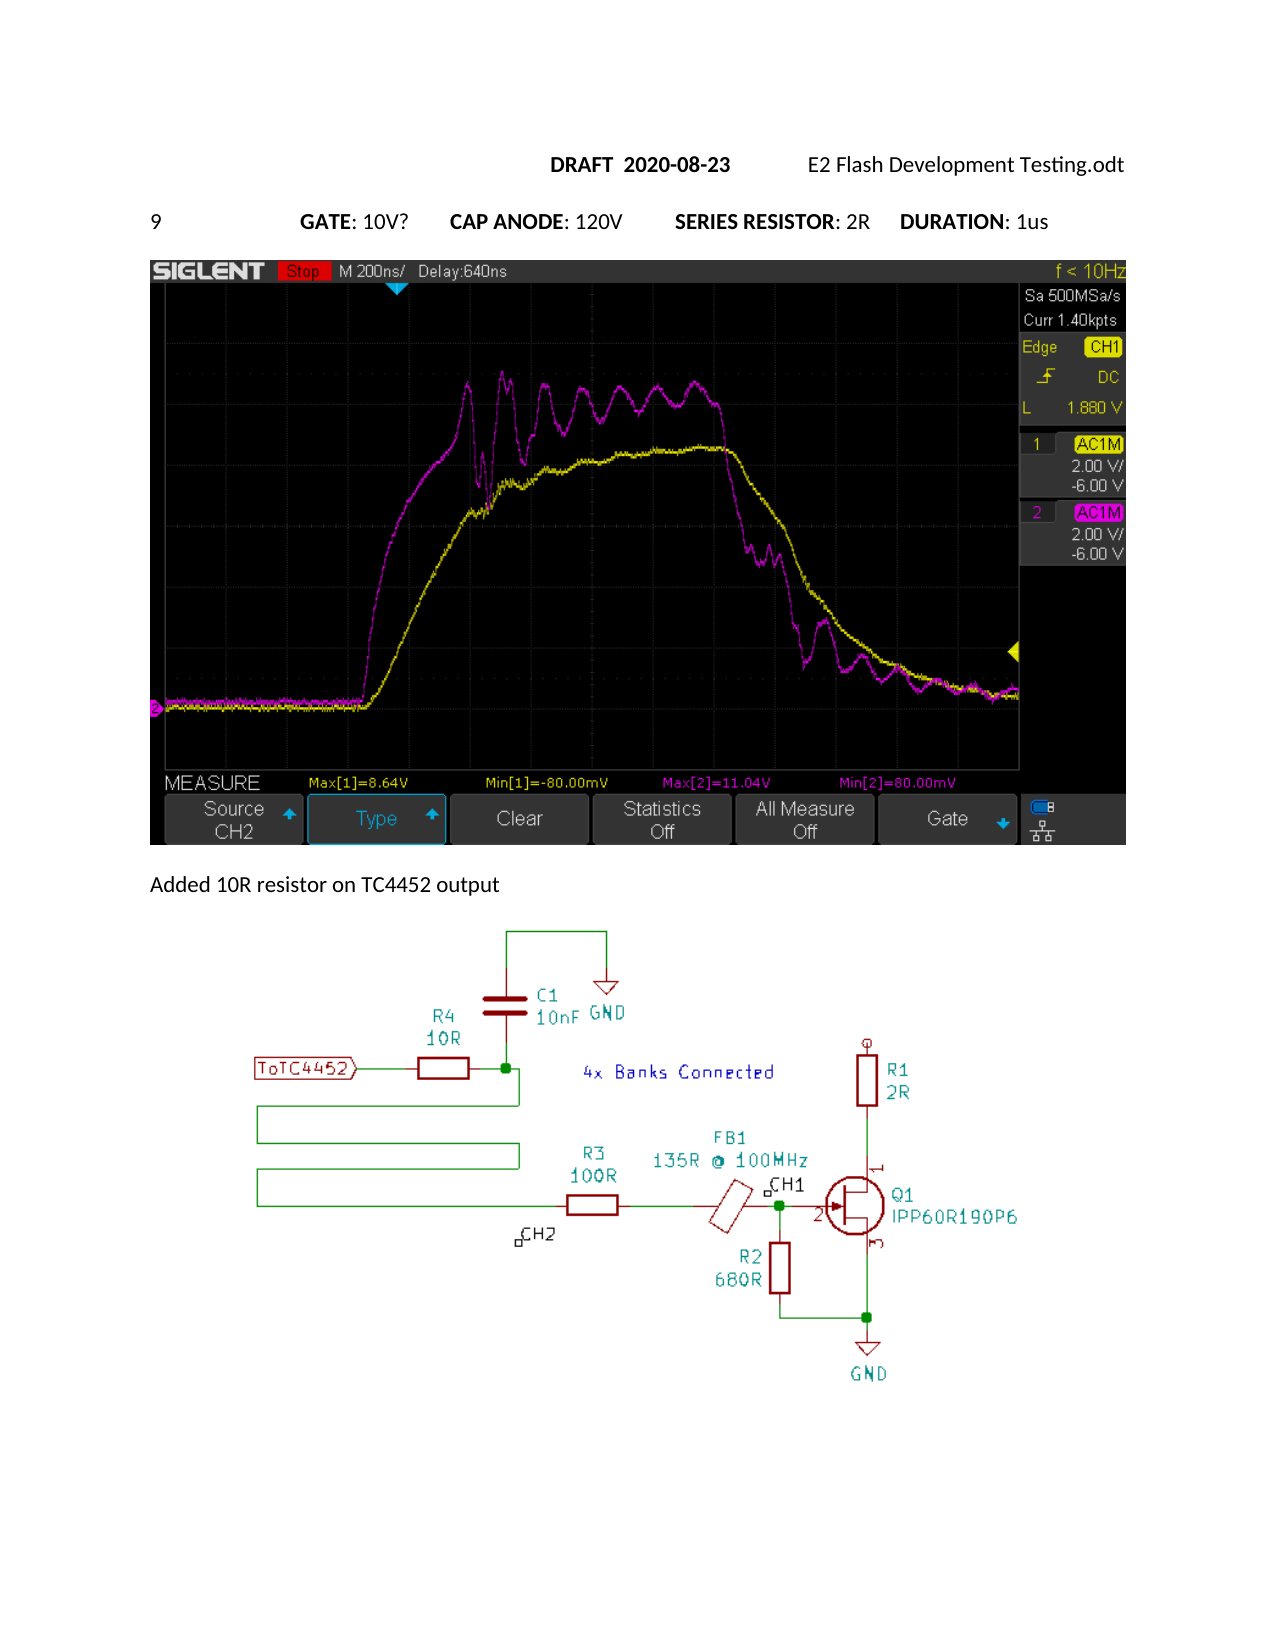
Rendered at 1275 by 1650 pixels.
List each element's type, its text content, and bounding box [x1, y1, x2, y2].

picture [309, 796, 444, 843]
text Added 10R resistor on TC4452 output [150, 870, 1125, 898]
picture [150, 260, 1126, 845]
picture [244, 922, 1031, 1387]
text 9 GATE: 10V? CAP ANODE: 120V SERIES RESISTOR: 2R DURATION: 1us [150, 207, 1125, 236]
